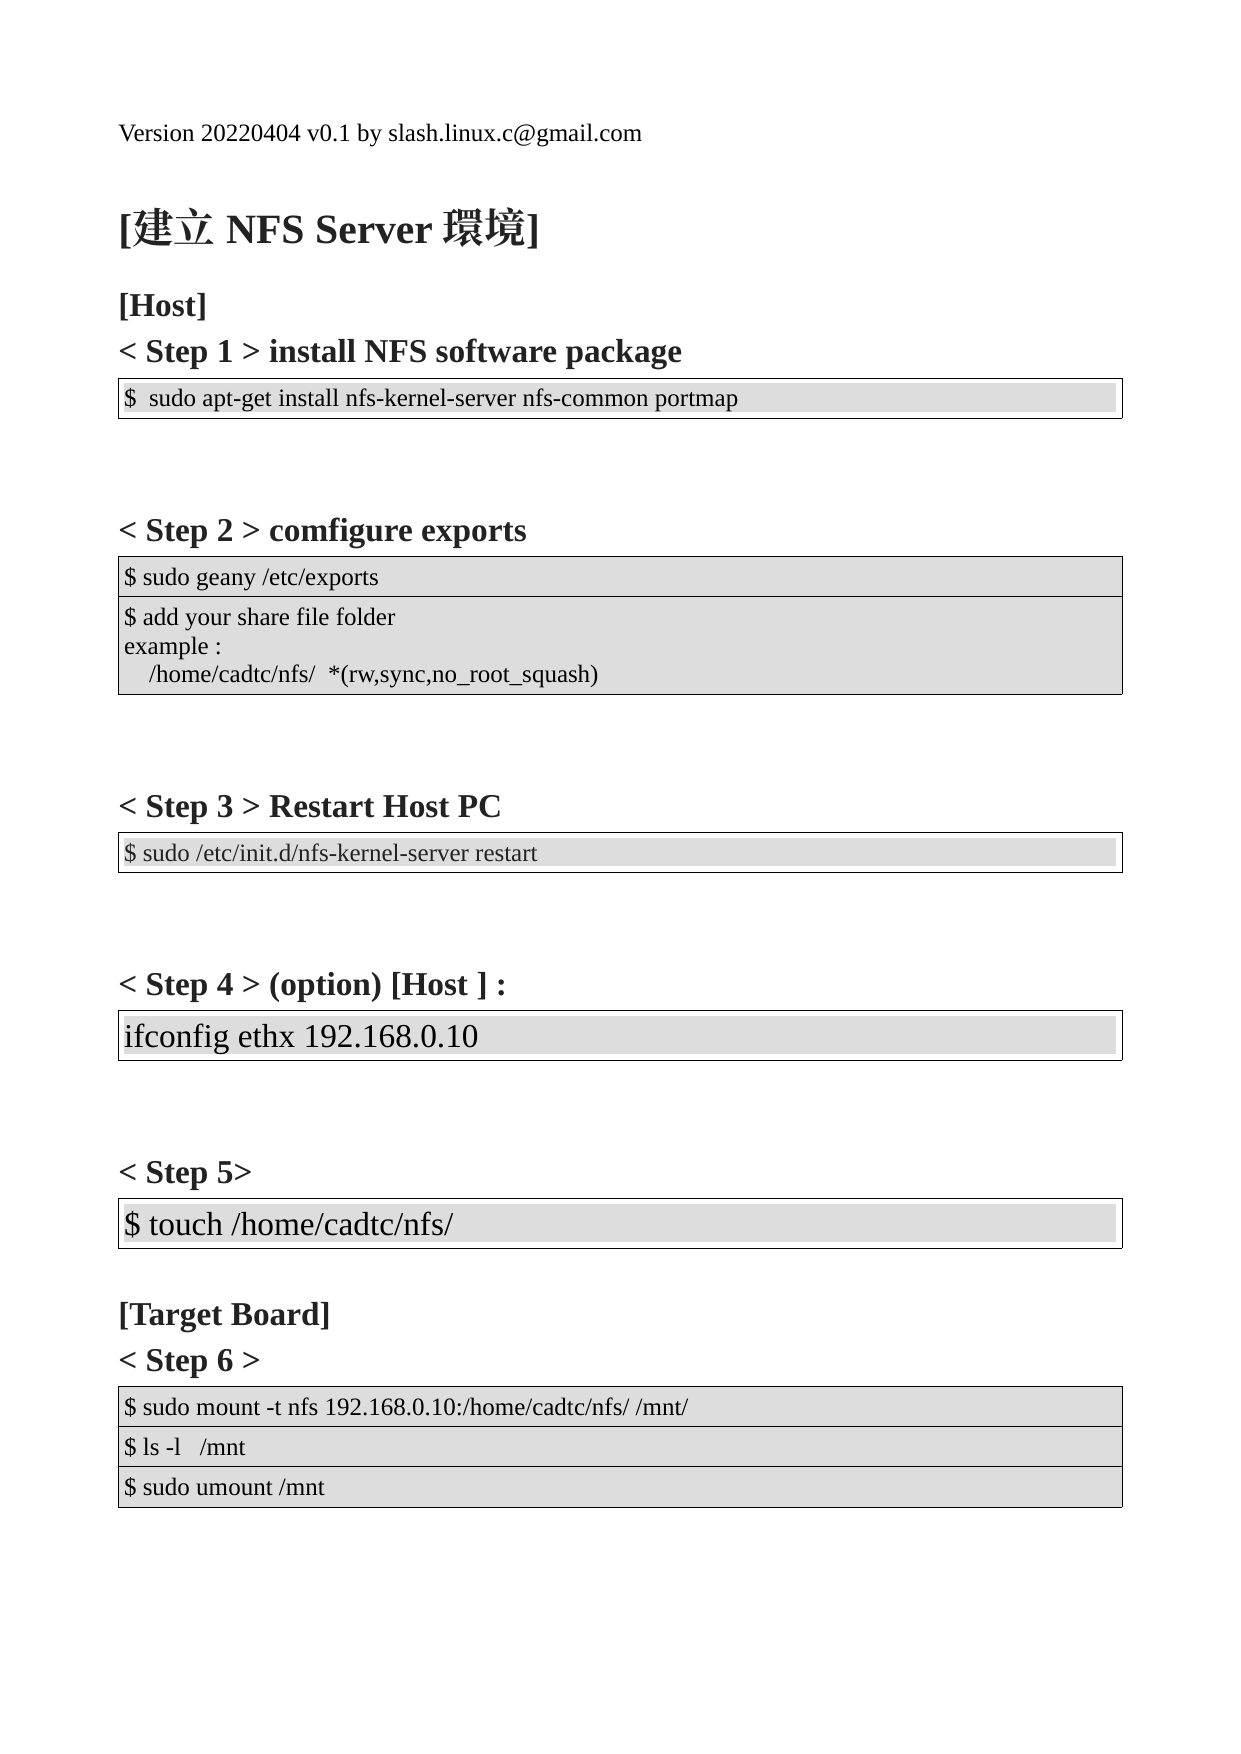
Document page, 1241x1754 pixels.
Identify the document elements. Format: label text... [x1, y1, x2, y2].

text < Step 2 > comfigure exports [118, 419, 1122, 548]
table_header $ sudo geany /etc/exports [119, 557, 1122, 596]
text < Step 4 > (option) [Host ] : [118, 918, 1122, 1002]
table_cell $ ls -l /mnt [119, 1427, 1122, 1466]
table_header $ sudo mount -t nfs 192.168.0.10:/home/cadtc/nfs/ /mnt/ [119, 1387, 1122, 1426]
table_cell $ add your share file folder example : /home/cadtc/nfs/ *(rw,sync,no_root_squash) [119, 597, 1122, 694]
table_header ifconfig ethx 192.168.0.10 [119, 1011, 1122, 1060]
text [Target Board] < Step 6 > [118, 1294, 1122, 1378]
text < Step 3 > Restart Host PC [118, 695, 1122, 824]
table_header $ sudo /etc/init.d/nfs-kernel-server restart [119, 833, 1122, 872]
text < Step 5> [118, 1106, 1122, 1190]
table_header $ sudo apt-get install nfs-kernel-server nfs-common portmap [119, 379, 1122, 418]
subtitle [建立 NFS Server 環境] [118, 204, 1122, 252]
text < Step 1 > install NFS software package [118, 332, 1122, 370]
table_cell $ sudo umount /mnt [119, 1467, 1122, 1507]
table_header $ touch /home/cadtc/nfs/ [119, 1199, 1122, 1248]
text [Host] [118, 286, 1122, 324]
